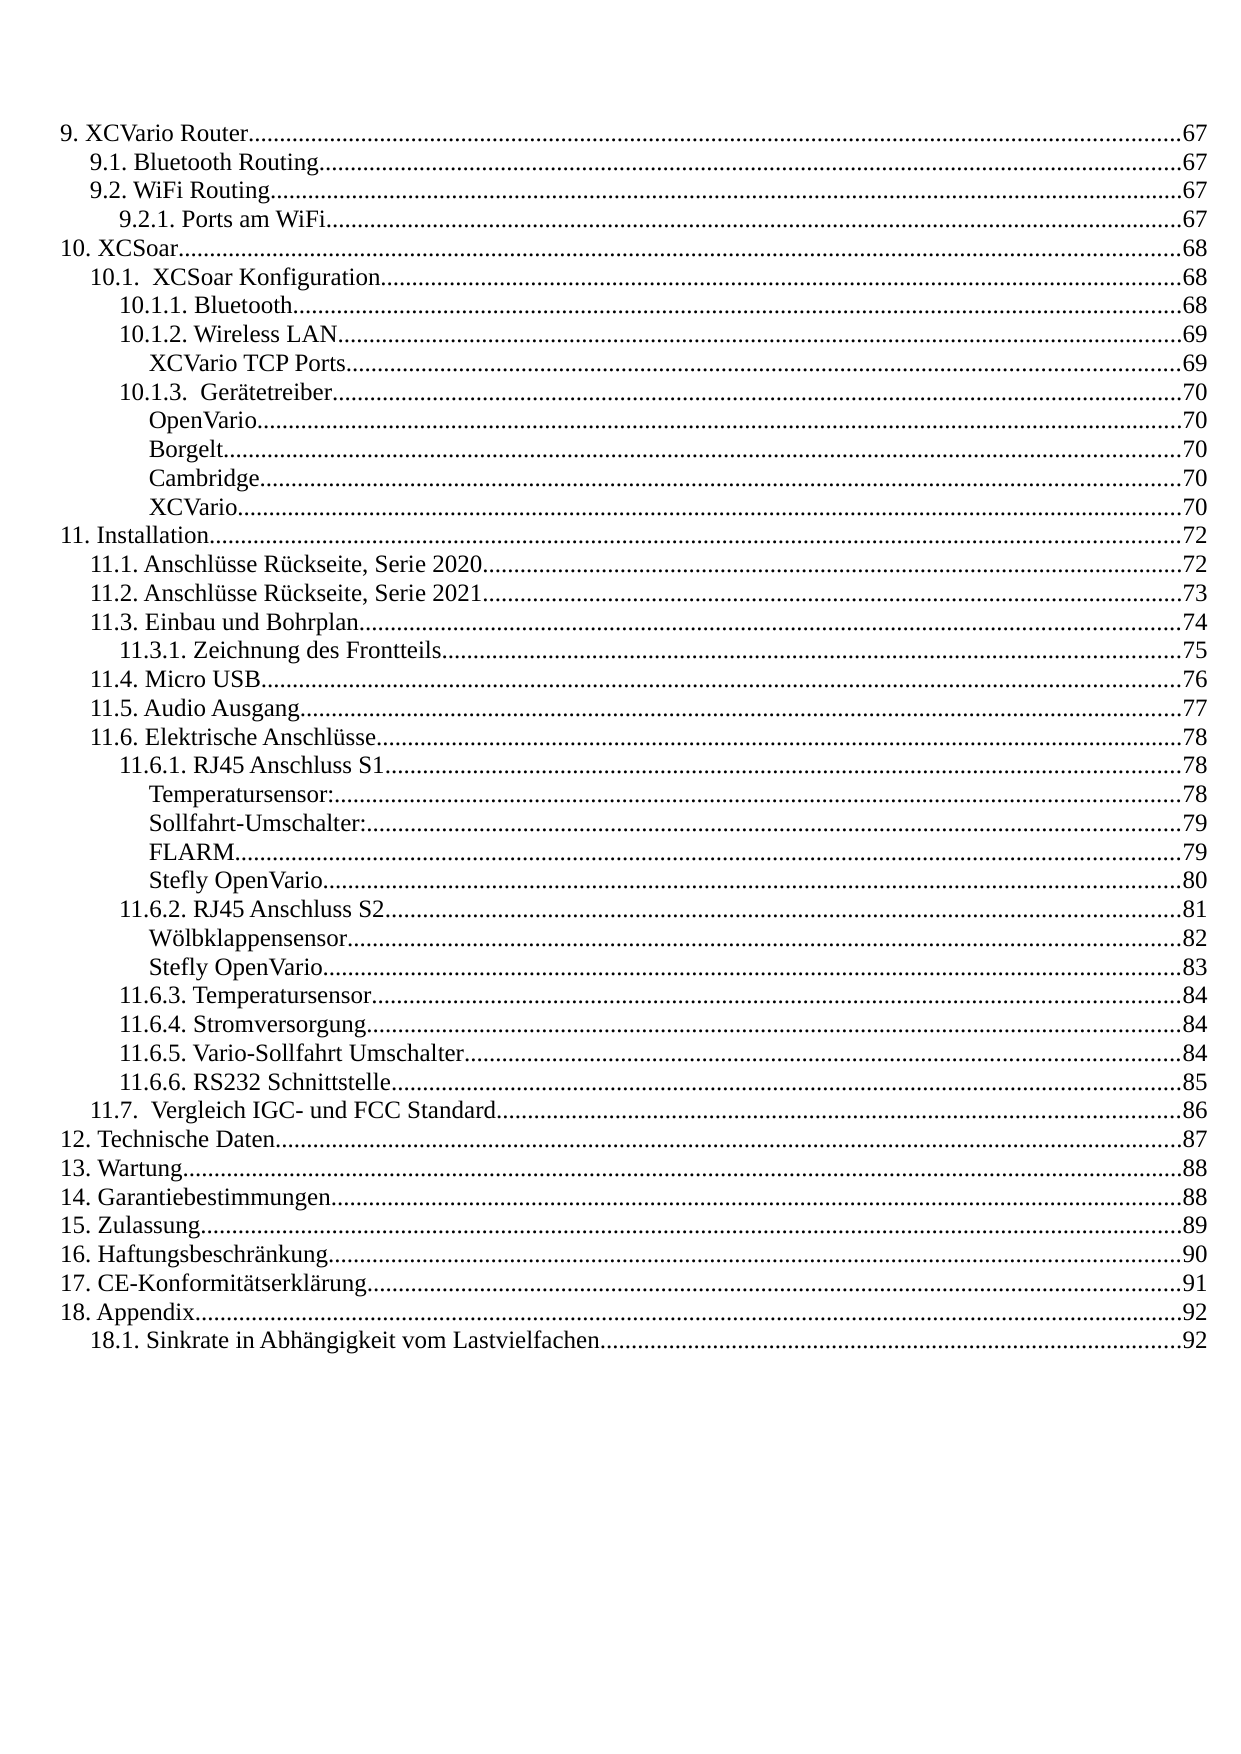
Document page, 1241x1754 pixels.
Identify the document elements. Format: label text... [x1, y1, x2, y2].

text FLARM 79 [148, 837, 1207, 866]
text 9.2. WiFi Routing 67 [89, 176, 1207, 204]
text 14. Garantiebestimmungen 88 [60, 1182, 1207, 1211]
text 16. Haftungsbeschränkung 90 [60, 1239, 1207, 1268]
text 15. Zulassung 89 [60, 1211, 1207, 1239]
text Temperatursensor: 78 [148, 779, 1207, 808]
text 10.1.2. Wireless LAN 69 [119, 319, 1207, 348]
text 13. Wartung 88 [60, 1153, 1207, 1182]
text 11.6.3. Temperatursensor 84 [119, 981, 1207, 1009]
text 17. CE-Konformitätserklärung 91 [60, 1268, 1207, 1297]
text 9.1. Bluetooth Routing 67 [89, 147, 1207, 176]
text 10.1.3. Gerätetreiber 70 [119, 377, 1207, 406]
text 10.1.1. Bluetooth 68 [119, 291, 1207, 319]
text 10.1. XCSoar Konfiguration 68 [89, 262, 1207, 291]
text Sollfahrt-Umschalter: 79 [148, 808, 1207, 837]
text 11.6. Elektrische Anschlüsse 78 [89, 722, 1207, 751]
text 11.5. Audio Ausgang 77 [89, 693, 1207, 722]
text 10. XCSoar 68 [60, 233, 1207, 262]
text 11.6.2. RJ45 Anschluss S2 81 [119, 894, 1207, 923]
text 18.1. Sinkrate in Abhängigkeit vom Lastvielfachen 92 [89, 1326, 1207, 1354]
text 9. XCVario Router 67 [60, 118, 1207, 147]
text 11.6.6. RS232 Schnittstelle 85 [119, 1067, 1207, 1096]
text 11.3.1. Zeichnung des Frontteils 75 [119, 636, 1207, 664]
text Stefly OpenVario 83 [148, 952, 1207, 981]
text OpenVario 70 [148, 406, 1207, 434]
text Cambridge 70 [148, 463, 1207, 492]
text 11. Installation 72 [60, 521, 1207, 549]
text 11.4. Micro USB 76 [89, 664, 1207, 693]
text 18. Appendix 92 [60, 1297, 1207, 1326]
text 11.6.4. Stromversorgung 84 [119, 1009, 1207, 1038]
text XCVario 70 [148, 492, 1207, 521]
text Wölbklappensensor 82 [148, 923, 1207, 952]
text 11.6.5. Vario-Sollfahrt Umschalter 84 [119, 1038, 1207, 1067]
text 11.6.1. RJ45 Anschluss S1 78 [119, 751, 1207, 779]
text 9.2.1. Ports am WiFi 67 [119, 204, 1207, 233]
text Borgelt 70 [148, 434, 1207, 463]
text 11.7. Vergleich IGC- und FCC Standard 86 [89, 1096, 1207, 1124]
text Stefly OpenVario 80 [148, 866, 1207, 894]
text 11.3. Einbau und Bohrplan 74 [89, 607, 1207, 636]
text 11.2. Anschlüsse Rückseite, Serie 2021 73 [89, 578, 1207, 607]
text 12. Technische Daten 87 [60, 1124, 1207, 1153]
text 11.1. Anschlüsse Rückseite, Serie 2020 72 [89, 549, 1207, 578]
text XCVario TCP Ports 69 [148, 348, 1207, 377]
